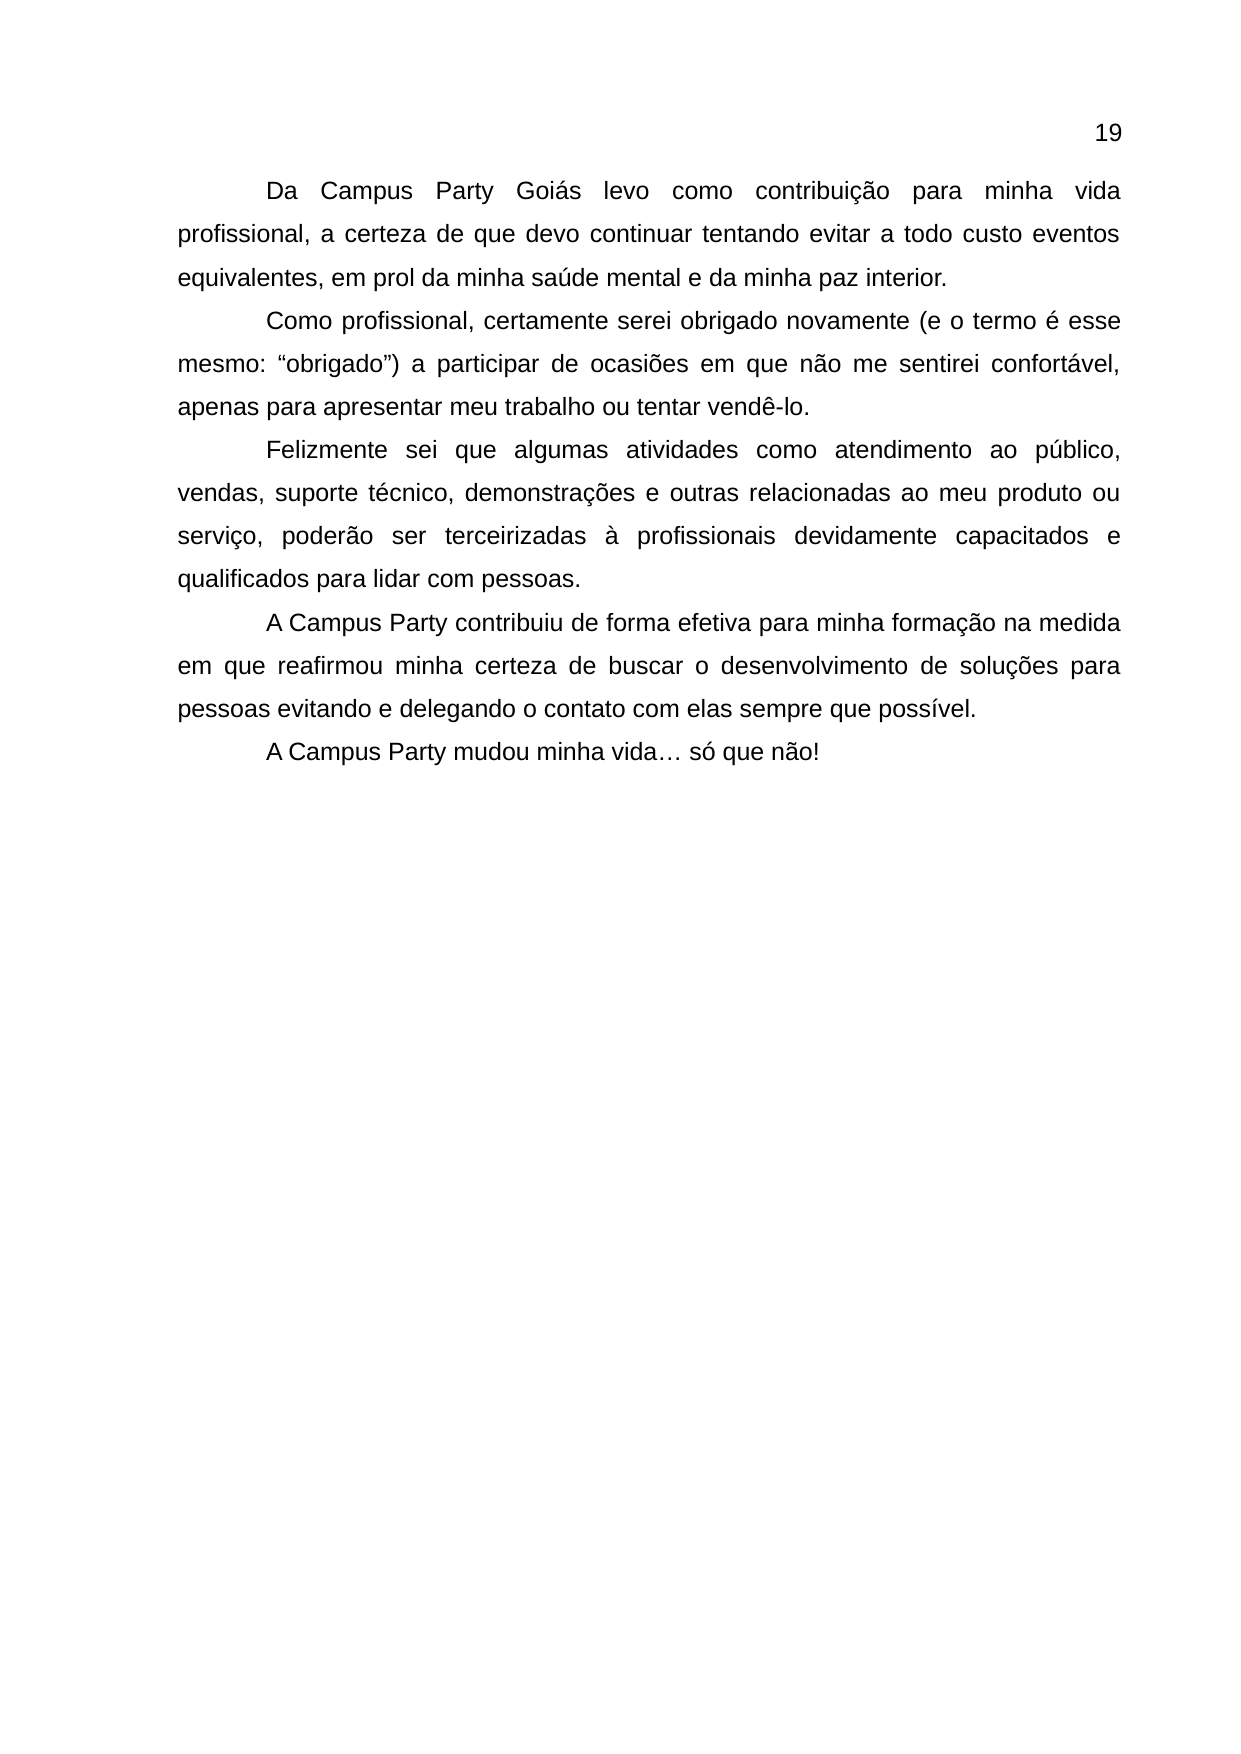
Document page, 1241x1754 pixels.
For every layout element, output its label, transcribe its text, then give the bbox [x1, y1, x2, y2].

text Da Campus Party Goiás levo como contribuição para minha vida profissional, a certeza de que devo continuar tentando evitar a todo custo eventos equivalentes, em prol da minha saúde mental e da minha paz interior. [177, 176, 1122, 291]
text A Campus Party mudou minha vida… só que não! [177, 737, 1122, 766]
text Felizmente sei que algumas atividades como atendimento ao público, vendas, suporte técnico, demonstrações e outras relacionadas ao meu produto ou serviço, poderão ser terceirizadas à profissionais devidamente capacitados e qualificados para lidar com pessoas. [177, 435, 1122, 593]
text A Campus Party contribuiu de forma efetiva para minha formação na medida em que reafirmou minha certeza de buscar o desenvolvimento de soluções para pessoas evitando e delegando o contato com elas sempre que possível. [177, 608, 1122, 723]
text Como profissional, certamente serei obrigado novamente (e o termo é esse mesmo: “obrigado”) a participar de ocasiões em que não me sentirei confortável, apenas para apresentar meu trabalho ou tentar vendê-lo. [177, 306, 1122, 421]
